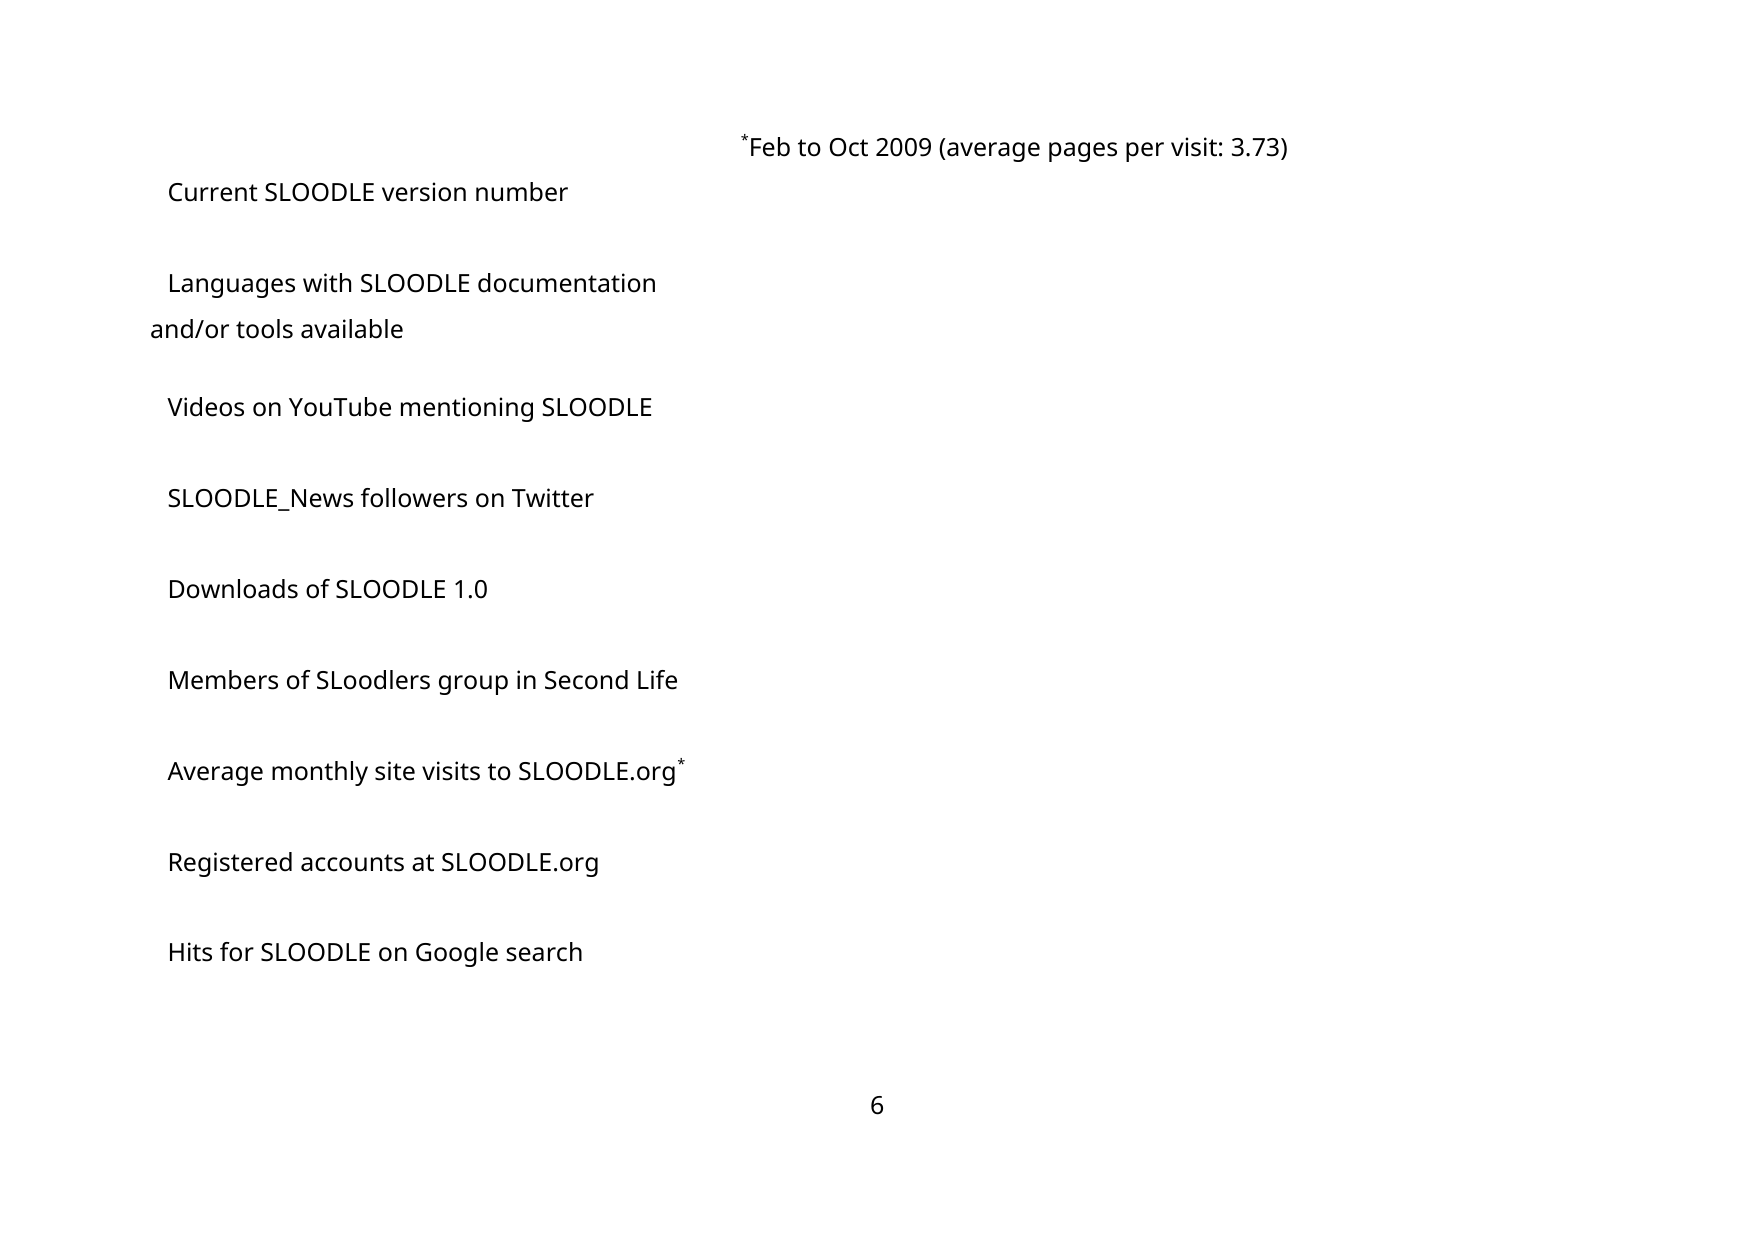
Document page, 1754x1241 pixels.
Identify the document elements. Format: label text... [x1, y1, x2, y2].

text Videos on YouTube mentioning SLOODLE [150, 346, 741, 436]
text Downloads of SLOODLE 1.0 [150, 527, 741, 618]
text Current SLOODLE version number [150, 130, 741, 221]
text Average monthly site visits to SLOODLE.org* [150, 709, 741, 800]
text Hits for SLOODLE on Google search [150, 891, 741, 981]
text Registered accounts at SLOODLE.org [150, 800, 741, 891]
text *Feb to Oct 2009 (average pages per visit: 3.73) [741, 130, 1604, 164]
text Members of SLoodlers group in Second Life [150, 618, 741, 709]
text SLOODLE_News followers on Twitter [150, 436, 741, 527]
text Languages with SLOODLE documentation and/or tools available [150, 221, 741, 346]
